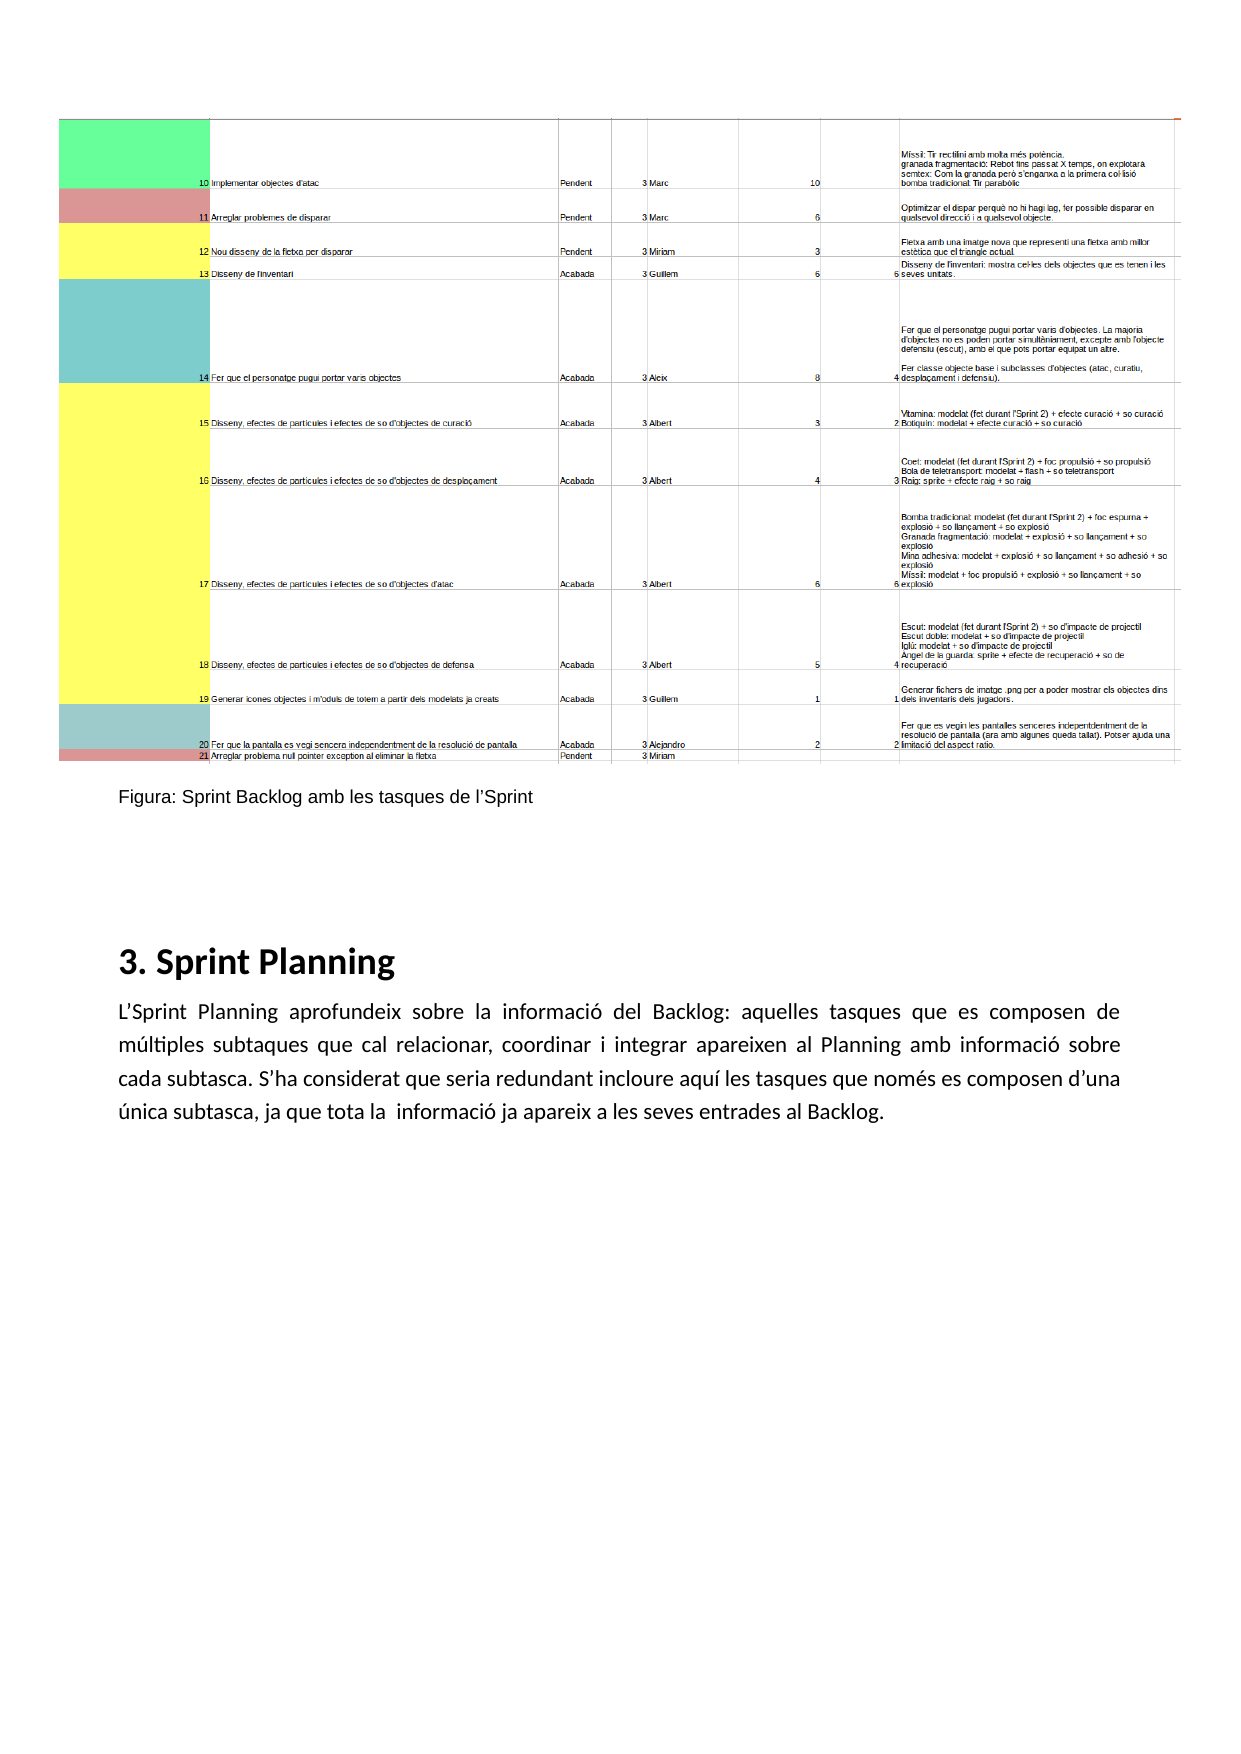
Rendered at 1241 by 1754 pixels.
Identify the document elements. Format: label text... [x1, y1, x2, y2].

subtitle 3. Sprint Planning [118, 938, 1122, 984]
text L’Sprint Planning aprofundeix sobre la informació del Backlog: aquelles tasques que es composen de múltiples subtaques que cal relacionar, coordinar i integrar apareixen al Planning amb informació sobre cada subtasca. S’ha considerat que seria redundant incloure aquí les tasques que només es composen d’una única subtasca, ja que tota la informació ja apareix a les seves entrades al Backlog. [118, 997, 1122, 1125]
picture [59, 118, 1182, 764]
text Figura: Sprint Backlog amb les tasques de l’Sprint [118, 786, 1122, 808]
